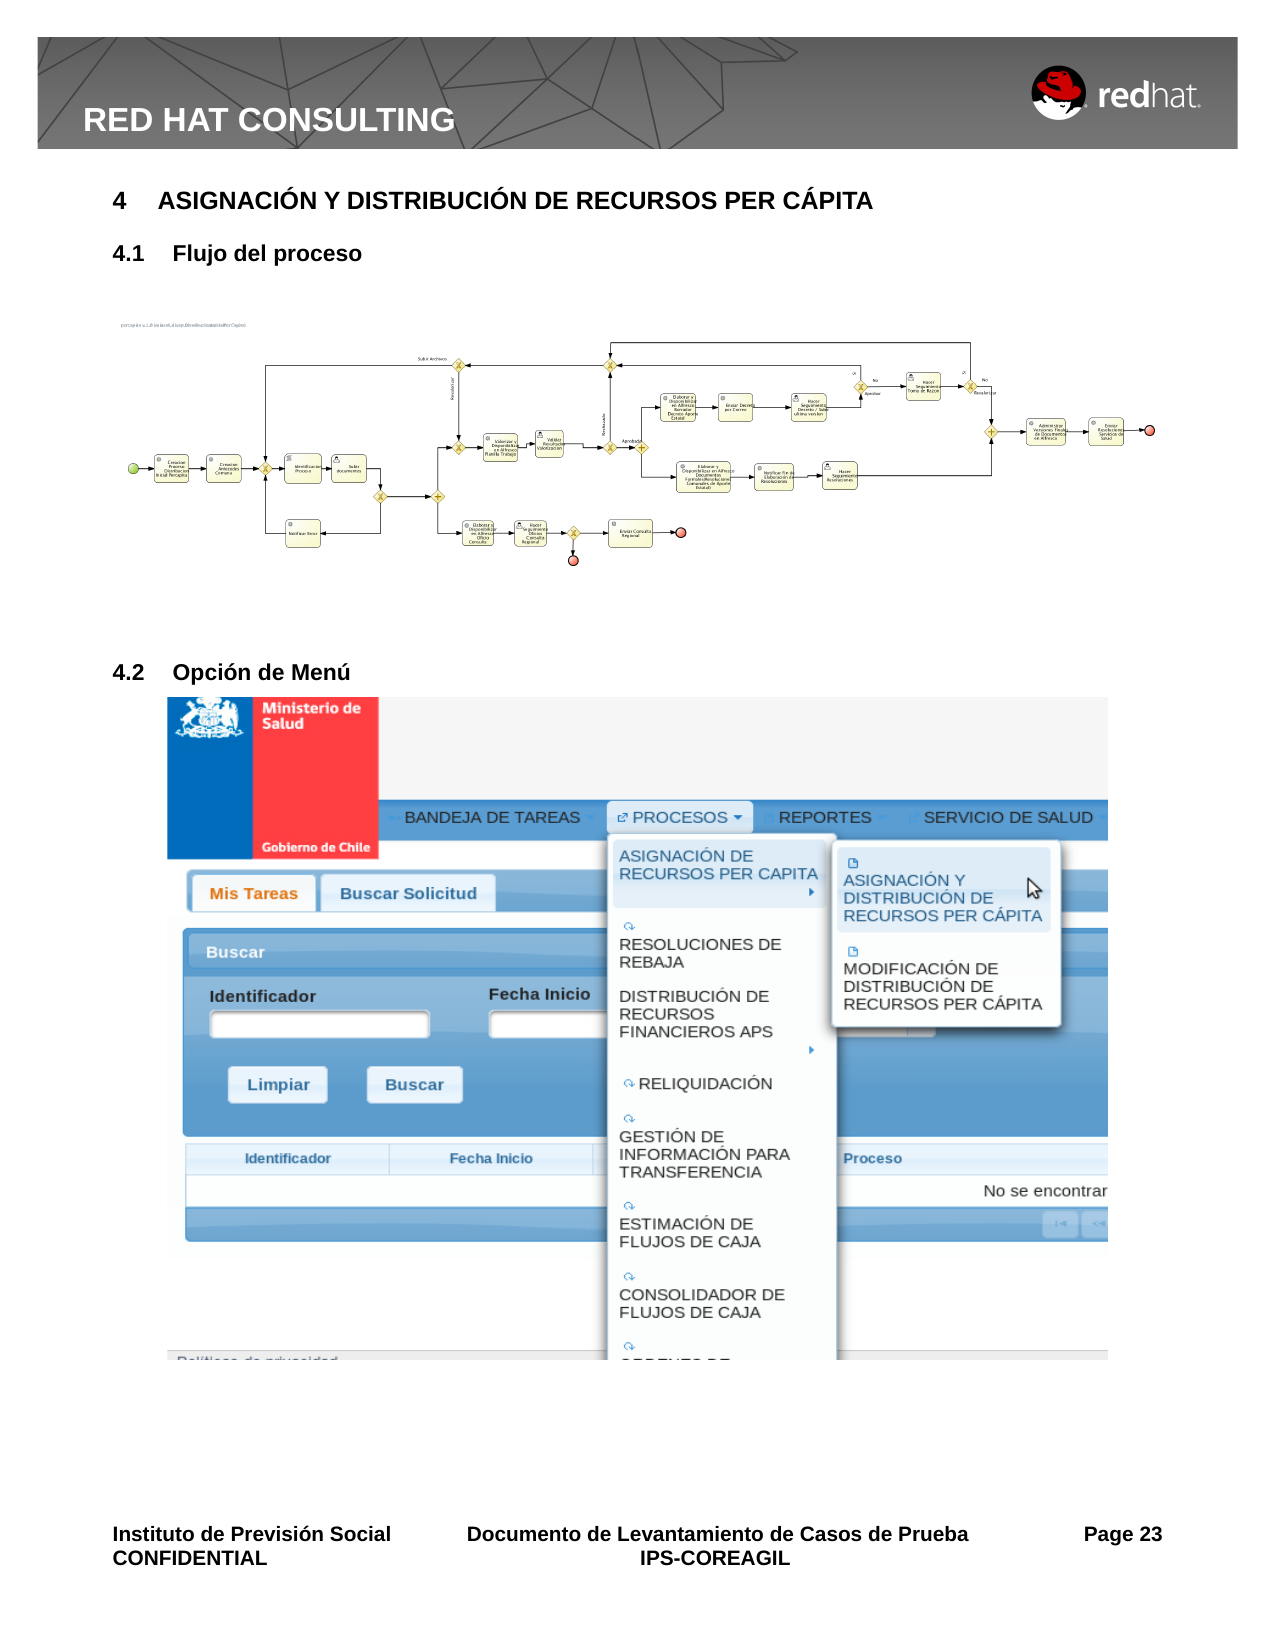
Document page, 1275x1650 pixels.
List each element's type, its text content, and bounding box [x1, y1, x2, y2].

subtitle Flujo del proceso [112, 240, 1162, 266]
subtitle Opción de Menú [112, 659, 1162, 685]
subtitle Asignación y Distribución de Recursos Per Cápita [112, 186, 1162, 215]
picture [112, 315, 1163, 574]
picture [167, 697, 1108, 1360]
picture [37, 37, 1238, 149]
